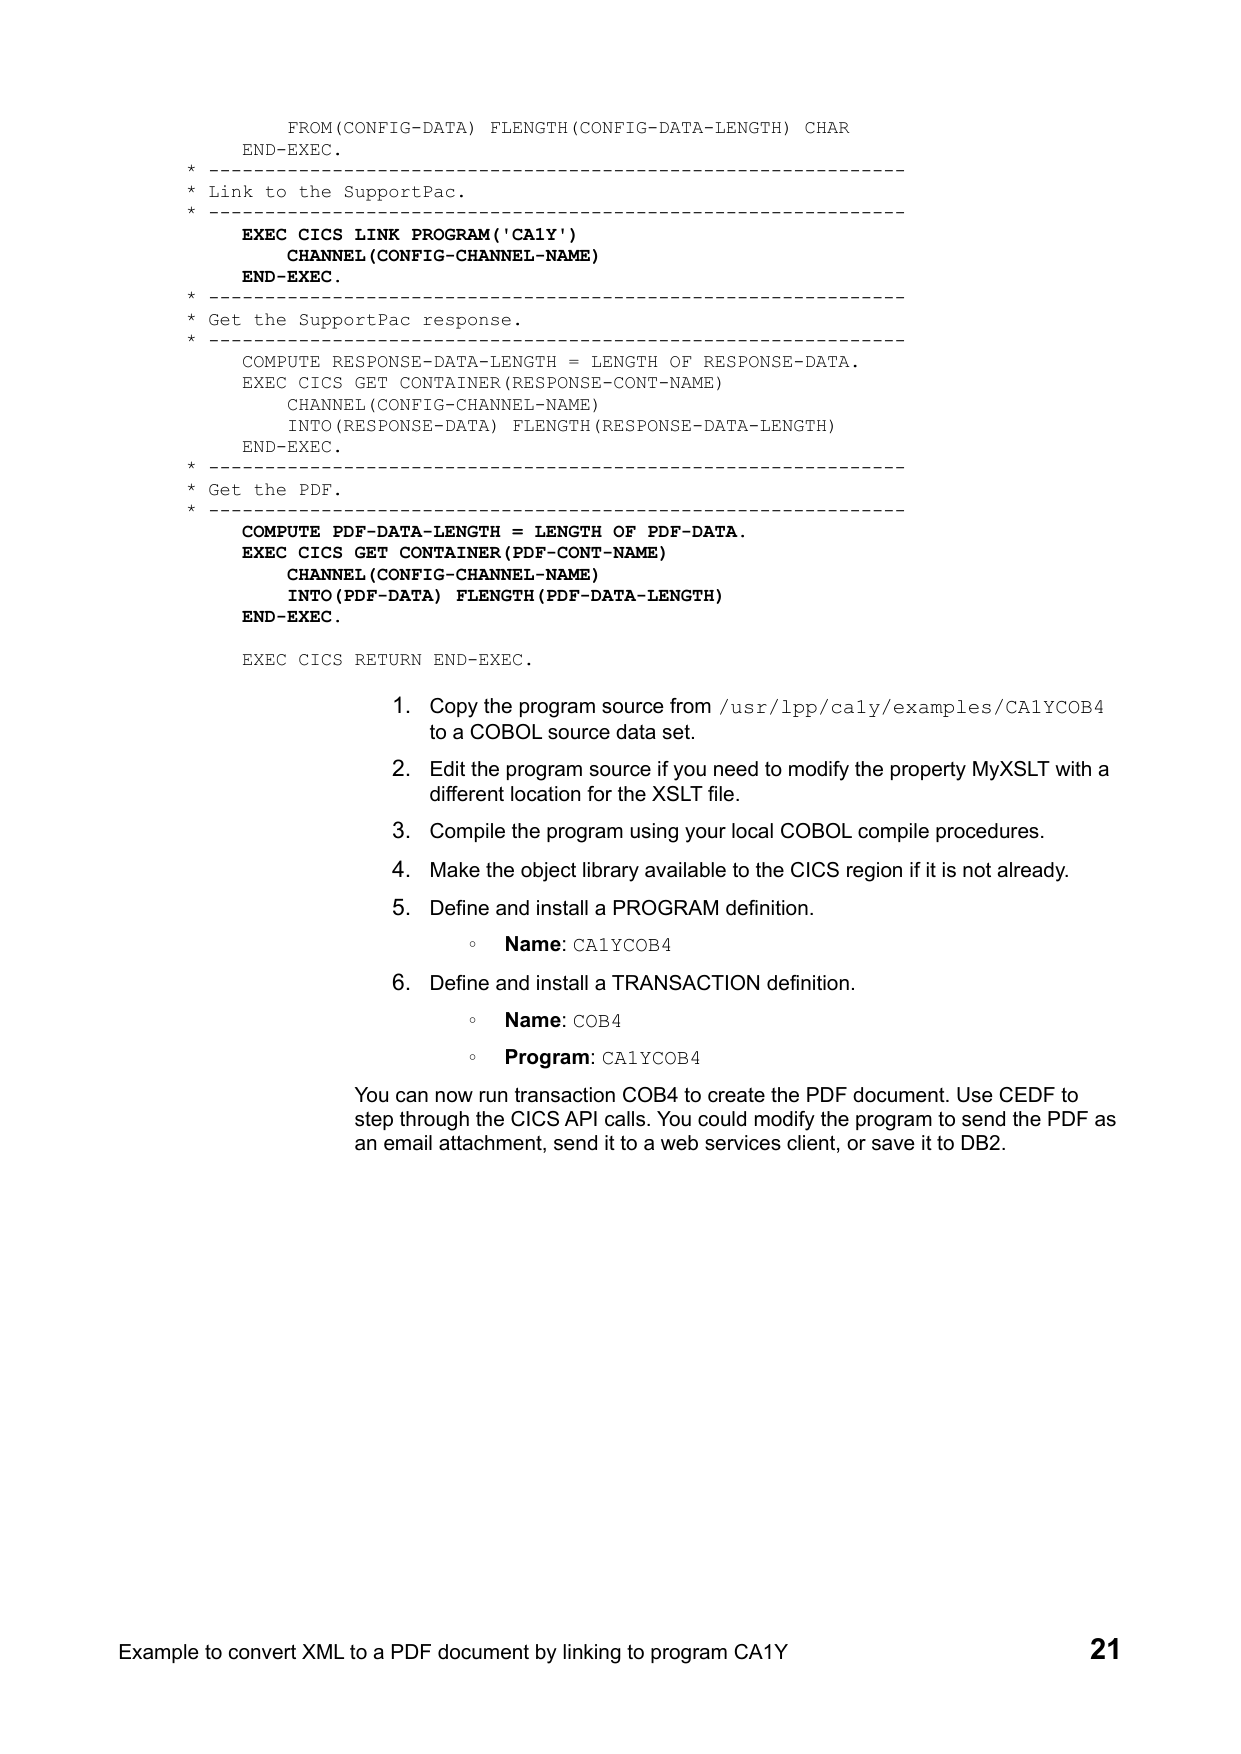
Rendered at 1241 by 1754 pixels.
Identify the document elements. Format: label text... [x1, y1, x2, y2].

list Define and install a TRANSACTION definition. [392, 969, 1122, 996]
text You can now run transaction COB4 to create the PDF document. Use CEDF to step through the CICS API calls. You could modify the program to send the PDF as an email attachment, send it to a web services client, or save it to DB2. [354, 1083, 1122, 1156]
text * -------------------------------------------------------------- [118, 161, 1122, 182]
list Name: COB4 [467, 1007, 1122, 1033]
text * -------------------------------------------------------------- [118, 331, 1122, 352]
text INTO(PDF-DATA) FLENGTH(PDF-DATA-LENGTH) [118, 586, 1122, 607]
list Make the object library available to the CICS region if it is not already. [392, 856, 1122, 882]
text * -------------------------------------------------------------- [118, 288, 1122, 309]
text * Get the SupportPac response. [118, 309, 1122, 331]
text EXEC CICS LINK PROGRAM('CA1Y') [118, 224, 1122, 246]
text CHANNEL(CONFIG-CHANNEL-NAME) [118, 564, 1122, 586]
text END-EXEC. [118, 607, 1122, 628]
list Define and install a PROGRAM definition. [392, 894, 1122, 920]
text END-EXEC. [118, 139, 1122, 161]
text CHANNEL(CONFIG-CHANNEL-NAME) [118, 246, 1122, 267]
text EXEC CICS RETURN END-EXEC. [118, 649, 1122, 671]
list Copy the program source from /usr/lpp/ca1y/examples/CA1YCOB4 to a COBOL source data set. [392, 692, 1122, 743]
text * Link to the SupportPac. [118, 182, 1122, 203]
text * -------------------------------------------------------------- [118, 458, 1122, 479]
text COMPUTE RESPONSE-DATA-LENGTH = LENGTH OF RESPONSE-DATA. [118, 352, 1122, 373]
text FROM(CONFIG-DATA) FLENGTH(CONFIG-DATA-LENGTH) CHAR [118, 118, 1122, 139]
text * -------------------------------------------------------------- [118, 203, 1122, 224]
text * -------------------------------------------------------------- [118, 501, 1122, 522]
list Compile the program using your local COBOL compile procedures. [392, 817, 1122, 844]
text CHANNEL(CONFIG-CHANNEL-NAME) [118, 394, 1122, 416]
list Program: CA1YCOB4 [467, 1045, 1122, 1071]
text INTO(RESPONSE-DATA) FLENGTH(RESPONSE-DATA-LENGTH) [118, 416, 1122, 437]
text EXEC CICS GET CONTAINER(RESPONSE-CONT-NAME) [118, 373, 1122, 394]
list Edit the program source if you need to modify the property MyXSLT with a different location for the XSLT file. [392, 755, 1122, 806]
text END-EXEC. [118, 267, 1122, 288]
text END-EXEC. [118, 437, 1122, 458]
text EXEC CICS GET CONTAINER(PDF-CONT-NAME) [118, 543, 1122, 564]
list Name: CA1YCOB4 [467, 932, 1122, 958]
text COMPUTE PDF-DATA-LENGTH = LENGTH OF PDF-DATA. [118, 522, 1122, 543]
text * Get the PDF. [118, 479, 1122, 501]
